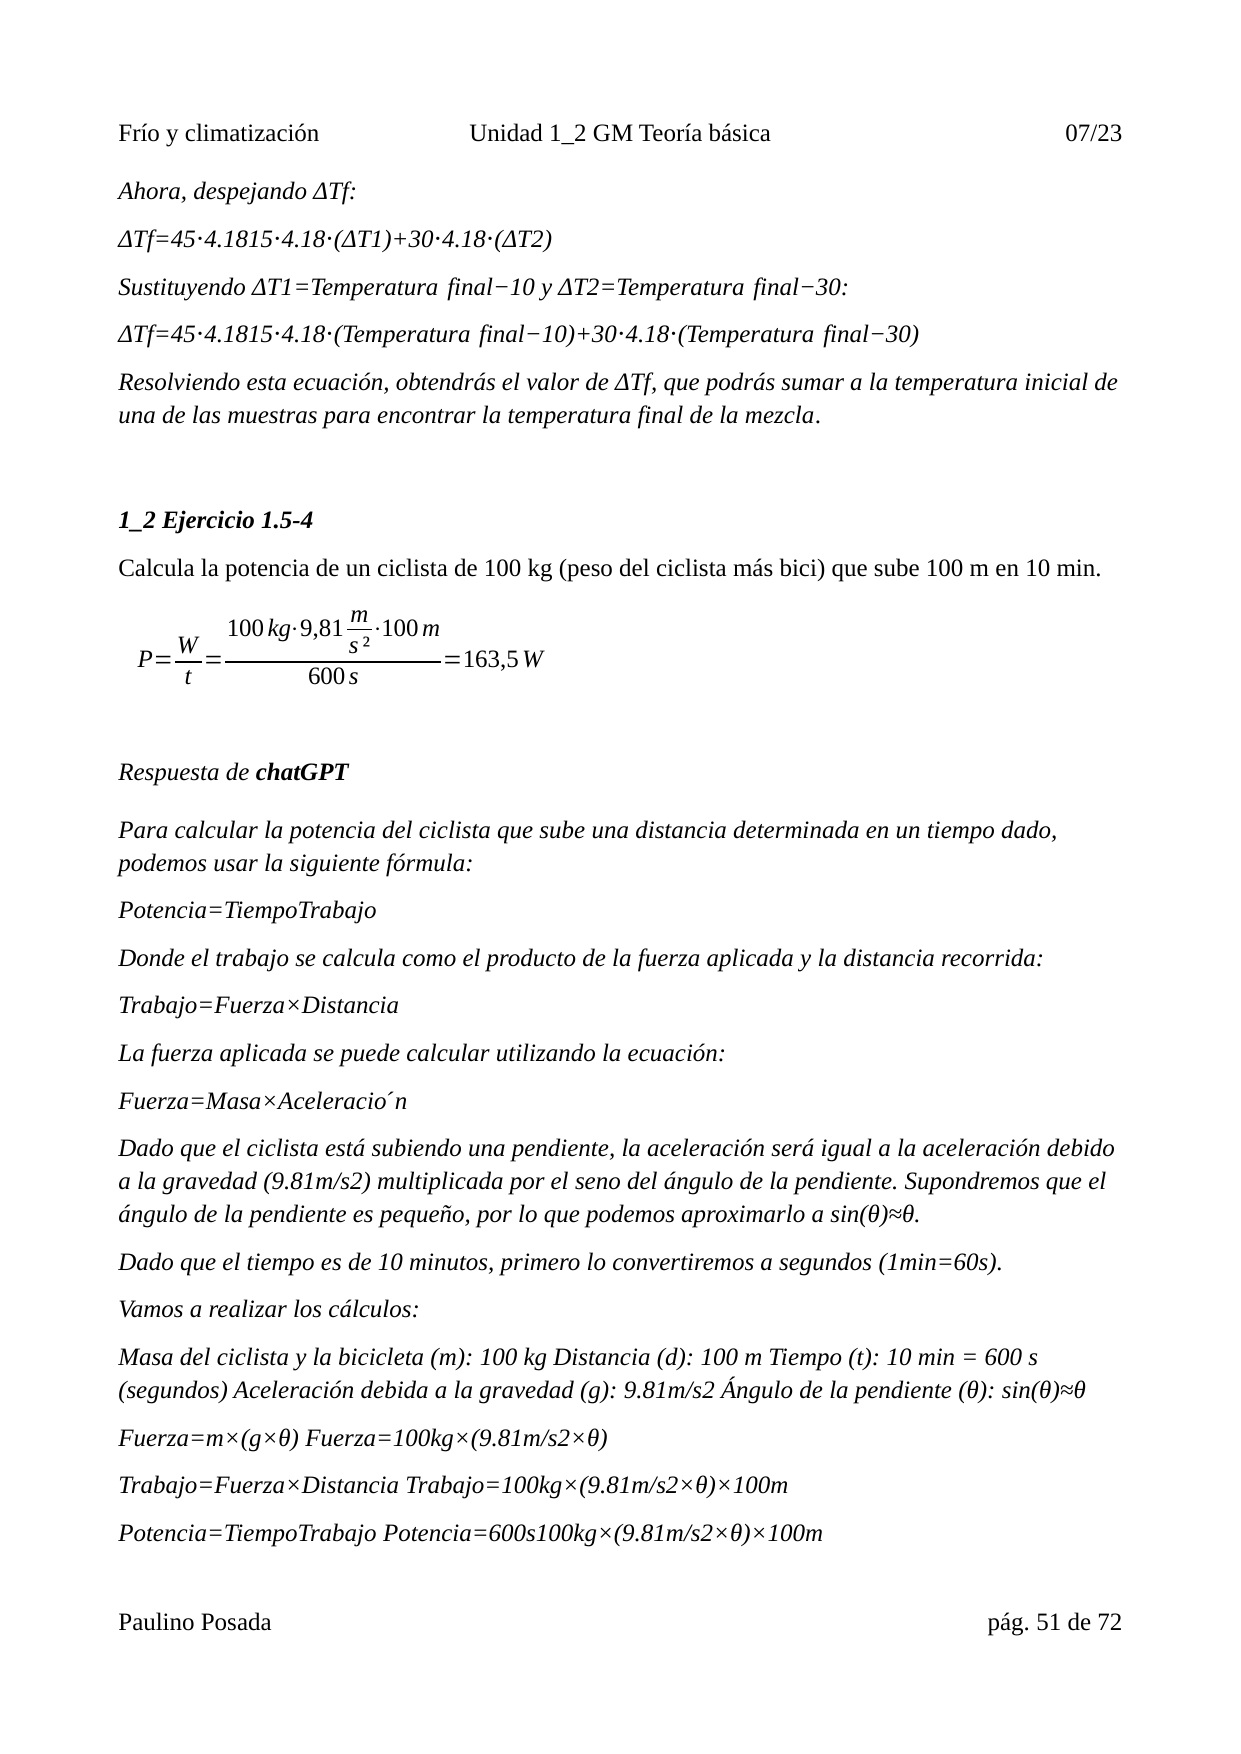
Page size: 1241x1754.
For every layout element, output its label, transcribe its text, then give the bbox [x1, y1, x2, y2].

text Resolviendo esta ecuación, obtendrás el valor de ΔTf​, que podrás sumar a la temperatura inicial de una de las muestras para encontrar la temperatura final de la mezcla. [118, 367, 1122, 428]
text Masa del ciclista y la bicicleta (m): 100 kg Distancia (d): 100 m Tiempo (t): 10 min = 600 s (segundos) Aceleración debida a la gravedad (g): 9.81m/s2 Ángulo de la pendiente (θ): sin(θ)≈θ [118, 1342, 1122, 1404]
text Vamos a realizar los cálculos: [118, 1294, 1122, 1323]
text Ahora, despejando ΔTf​: [118, 176, 1122, 205]
text Calcula la potencia de un ciclista de 100 kg (peso del ciclista más bici) que sube 100 m en 10 min. [118, 553, 1122, 581]
text ΔTf​=45⋅4.1815⋅4.18⋅(ΔT1​)+30⋅4.18⋅(ΔT2​)​ [118, 224, 1122, 253]
text Sustituyendo ΔT1​=Temperatura final−10 y ΔT2​=Temperatura final−30: [118, 272, 1122, 300]
text La fuerza aplicada se puede calcular utilizando la ecuación: [118, 1038, 1122, 1067]
text Potencia=TiempoTrabajo​ Potencia=600s100kg×(9.81m/s2×θ)×100m​ [118, 1518, 1122, 1547]
text Trabajo=Fuerza×Distancia [118, 991, 1122, 1019]
text ΔTf​=45⋅4.1815⋅4.18⋅(Temperatura final−10)+30⋅4.18⋅(Temperatura final−30)​ [118, 319, 1122, 348]
text Respuesta de chatGPT [118, 757, 1122, 786]
text 1_2 Ejercicio 1.5-4 [118, 505, 1122, 534]
text Potencia=TiempoTrabajo​ [118, 895, 1122, 924]
text Dado que el ciclista está subiendo una pendiente, la aceleración será igual a la aceleración debido a la gravedad (9.81m/s2) multiplicada por el seno del ángulo de la pendiente. Supondremos que el ángulo de la pendiente es pequeño, por lo que podemos aproximarlo a sin(θ)≈θ. [118, 1133, 1122, 1228]
text Fuerza=m×(g×θ) Fuerza=100kg×(9.81m/s2×θ) [118, 1423, 1122, 1452]
text Dado que el tiempo es de 10 minutos, primero lo convertiremos a segundos (1min=60s). [118, 1247, 1122, 1276]
text Para calcular la potencia del ciclista que sube una distancia determinada en un tiempo dado, podemos usar la siguiente fórmula: [118, 815, 1122, 876]
text Trabajo=Fuerza×Distancia Trabajo=100kg×(9.81m/s2×θ)×100m [118, 1470, 1122, 1499]
text Fuerza=Masa×Aceleracioˊn [118, 1086, 1122, 1114]
text Donde el trabajo se calcula como el producto de la fuerza aplicada y la distancia recorrida: [118, 943, 1122, 972]
